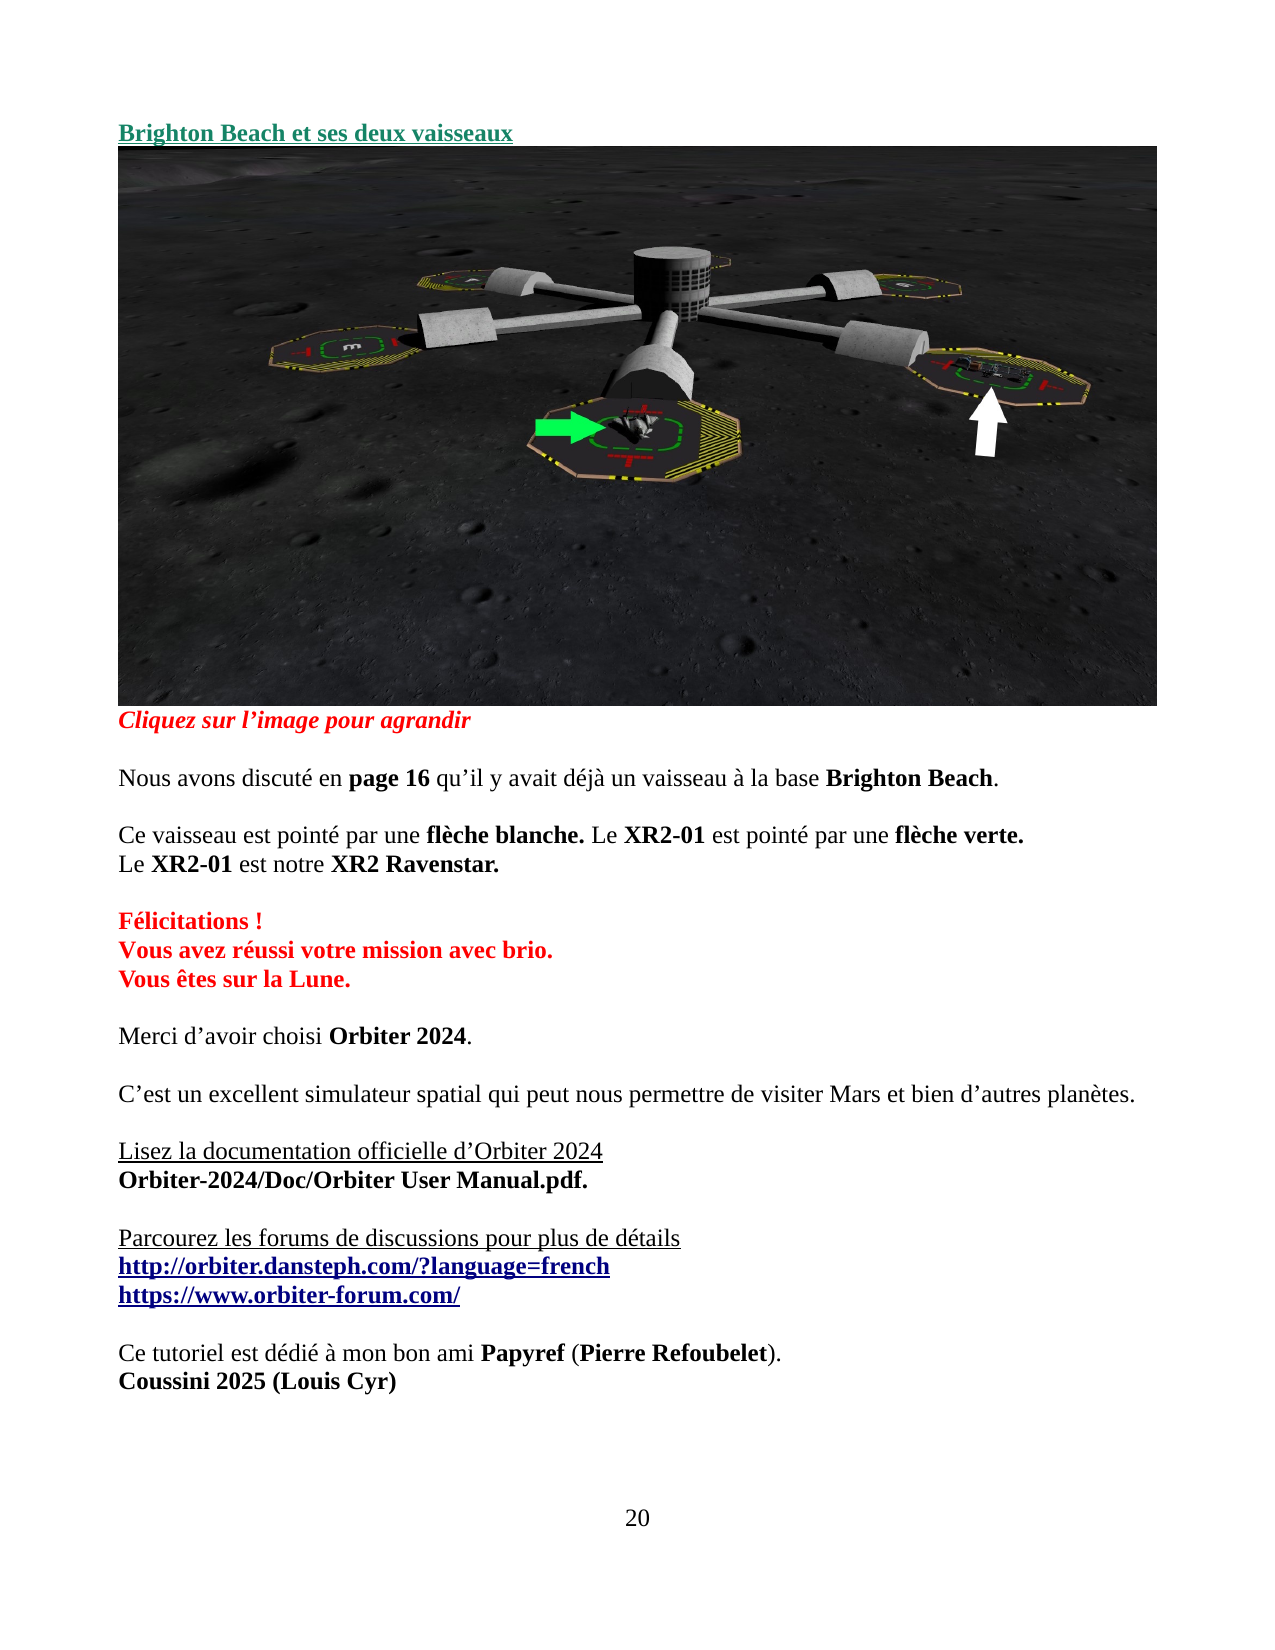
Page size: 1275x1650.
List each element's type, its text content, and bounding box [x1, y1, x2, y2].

text Parcourez les forums de discussions pour plus de détails [118, 1223, 1157, 1251]
text Félicitations ! [118, 906, 1157, 935]
text Nous avons discuté en page 16 qu’il y avait déjà un vaisseau à la base Brighton Beach. [118, 763, 1157, 791]
text Orbiter-2024/Doc/Orbiter User Manual.pdf. [118, 1165, 1157, 1194]
text Le XR2-01 est notre XR2 Ravenstar. [118, 849, 1157, 878]
text http://orbiter.dansteph.com/?language=french [118, 1251, 1157, 1280]
text Merci d’avoir choisi Orbiter 2024. [118, 1021, 1157, 1050]
text Lisez la documentation officielle d’Orbiter 2024 [118, 1136, 1157, 1165]
text Ce vaisseau est pointé par une flèche blanche. Le XR2-01 est pointé par une flèche verte. [118, 820, 1157, 849]
text Ce tutoriel est dédié à mon bon ami Papyref (Pierre Refoubelet). [118, 1338, 1157, 1366]
text Vous êtes sur la Lune. [118, 964, 1157, 993]
text https://www.orbiter-forum.com/ [118, 1280, 1157, 1309]
text C’est un excellent simulateur spatial qui peut nous permettre de visiter Mars et bien d’autres planètes. [118, 1079, 1157, 1108]
text Vous avez réussi votre mission avec brio. [118, 935, 1157, 964]
text Brighton Beach et ses deux vaisseaux [118, 118, 1157, 146]
text Cliquez sur l’image pour agrandir [118, 706, 1157, 734]
text Coussini 2025 (Louis Cyr) [118, 1366, 1157, 1395]
picture [118, 146, 1157, 706]
